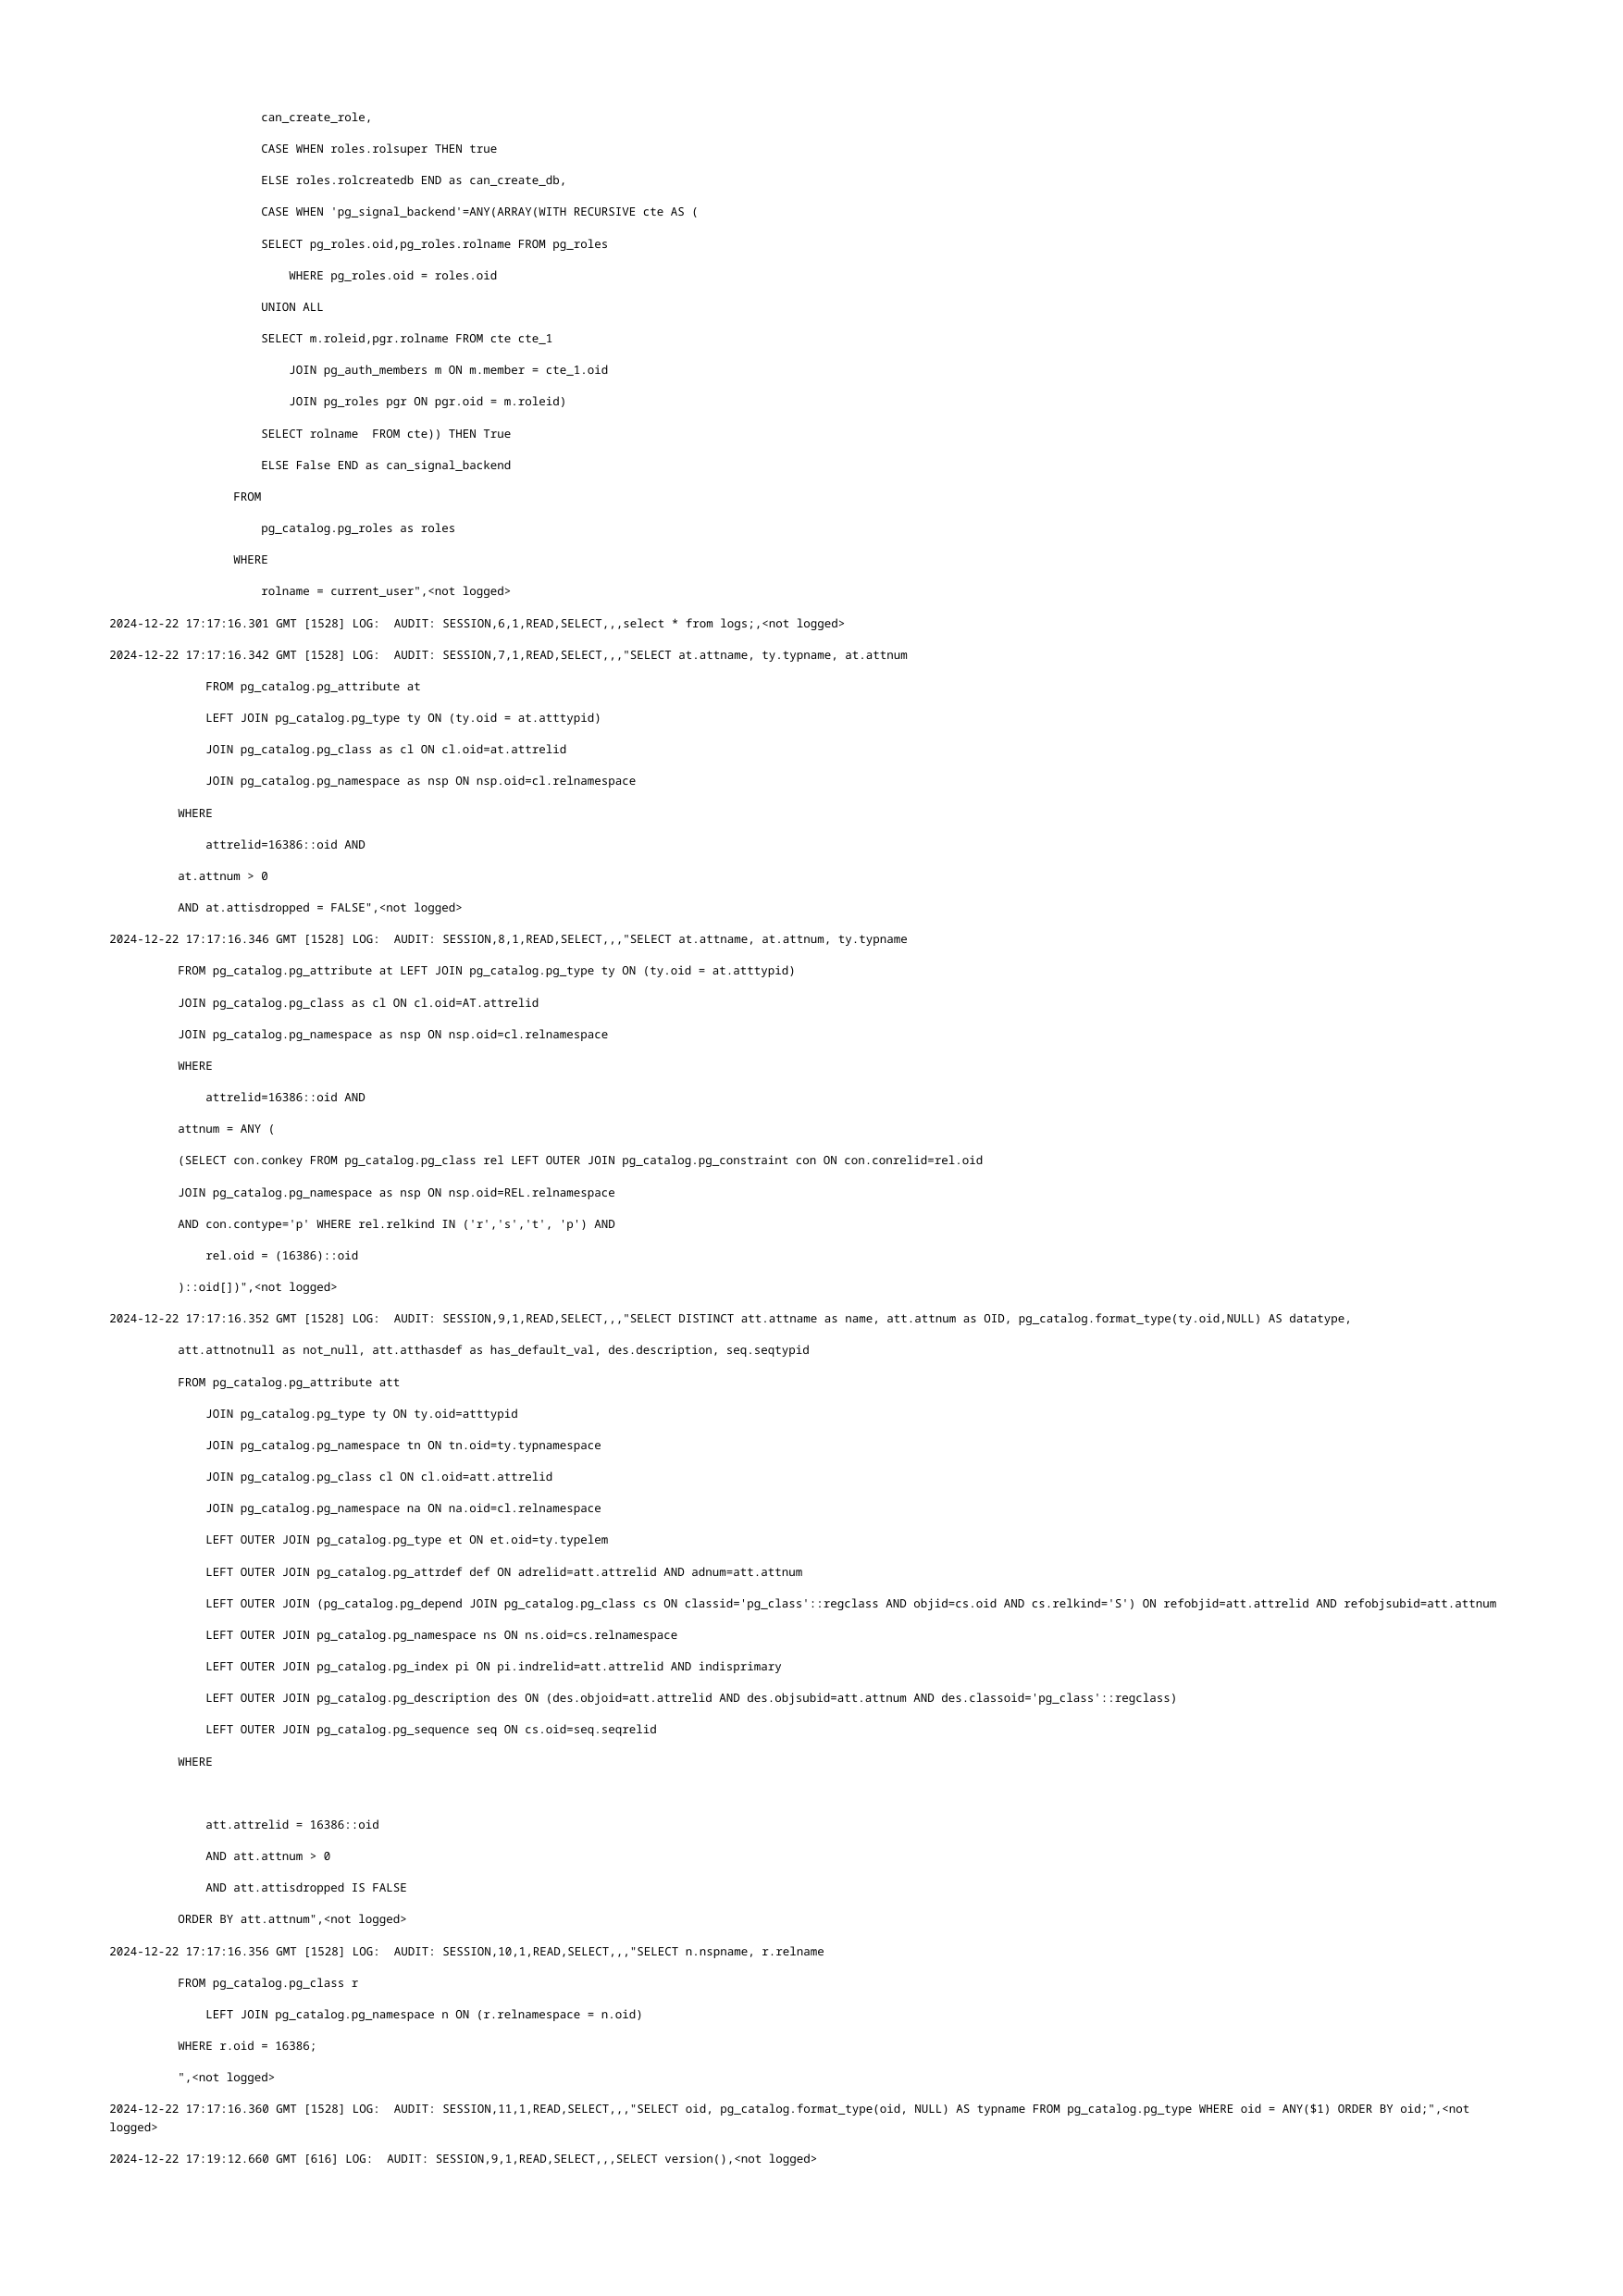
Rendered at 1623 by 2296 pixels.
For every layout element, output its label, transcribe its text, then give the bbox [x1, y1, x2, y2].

text attrelid=16386::oid AND [109, 837, 1514, 852]
text FROM [109, 489, 1514, 504]
text JOIN pg_catalog.pg_class as cl ON cl.oid=AT.attrelid [109, 995, 1514, 1011]
text JOIN pg_catalog.pg_class cl ON cl.oid=att.attrelid [109, 1469, 1514, 1484]
text WHERE [109, 552, 1514, 567]
text 2024-12-22 17:17:16.356 GMT [1528] LOG: AUDIT: SESSION,10,1,READ,SELECT,,,"SELECT n.nspname, r.relname [109, 1943, 1514, 1959]
text JOIN pg_auth_members m ON m.member = cte_1.oid [109, 362, 1514, 378]
text LEFT OUTER JOIN (pg_catalog.pg_depend JOIN pg_catalog.pg_class cs ON classid='pg_class'::regclass AND objid=cs.oid AND cs.relkind='S') ON refobjid=att.attrelid AND refobjsubid=att.attnum [109, 1595, 1514, 1611]
text FROM pg_catalog.pg_attribute at LEFT JOIN pg_catalog.pg_type ty ON (ty.oid = at.atttypid) [109, 963, 1514, 979]
text FROM pg_catalog.pg_attribute att [109, 1374, 1514, 1390]
text LEFT JOIN pg_catalog.pg_type ty ON (ty.oid = at.atttypid) [109, 710, 1514, 726]
text WHERE r.oid = 16386; [109, 2038, 1514, 2054]
text FROM pg_catalog.pg_class r [109, 1975, 1514, 1991]
text JOIN pg_catalog.pg_namespace as nsp ON nsp.oid=cl.relnamespace [109, 774, 1514, 789]
text (SELECT con.conkey FROM pg_catalog.pg_class rel LEFT OUTER JOIN pg_catalog.pg_constraint con ON con.conrelid=rel.oid [109, 1153, 1514, 1169]
text JOIN pg_catalog.pg_namespace as nsp ON nsp.oid=REL.relnamespace [109, 1185, 1514, 1200]
text LEFT OUTER JOIN pg_catalog.pg_description des ON (des.objoid=att.attrelid AND des.objsubid=att.attnum AND des.classoid='pg_class'::regclass) [109, 1690, 1514, 1706]
text ELSE roles.rolcreatedb END as can_create_db, [109, 172, 1514, 188]
text AND att.attisdropped IS FALSE [109, 1880, 1514, 1895]
text AND att.attnum > 0 [109, 1848, 1514, 1864]
text 2024-12-22 17:17:16.352 GMT [1528] LOG: AUDIT: SESSION,9,1,READ,SELECT,,,"SELECT DISTINCT att.attname as name, att.attnum as OID, pg_catalog.format_type(ty.oid,NULL) AS datatype, [109, 1310, 1514, 1326]
text 2024-12-22 17:17:16.346 GMT [1528] LOG: AUDIT: SESSION,8,1,READ,SELECT,,,"SELECT at.attname, at.attnum, ty.typname [109, 931, 1514, 947]
text 2024-12-22 17:19:12.660 GMT [616] LOG: AUDIT: SESSION,9,1,READ,SELECT,,,SELECT version(),<not logged> [109, 2151, 1514, 2166]
text JOIN pg_catalog.pg_namespace na ON na.oid=cl.relnamespace [109, 1500, 1514, 1516]
text LEFT JOIN pg_catalog.pg_namespace n ON (r.relnamespace = n.oid) [109, 2006, 1514, 2022]
text CASE WHEN roles.rolsuper THEN true [109, 141, 1514, 156]
text JOIN pg_catalog.pg_namespace tn ON tn.oid=ty.typnamespace [109, 1437, 1514, 1453]
text )::oid[])",<not logged> [109, 1279, 1514, 1295]
text LEFT OUTER JOIN pg_catalog.pg_attrdef def ON adrelid=att.attrelid AND adnum=att.attnum [109, 1564, 1514, 1580]
text LEFT OUTER JOIN pg_catalog.pg_type et ON et.oid=ty.typelem [109, 1533, 1514, 1548]
text FROM pg_catalog.pg_attribute at [109, 678, 1514, 694]
text SELECT pg_roles.oid,pg_roles.rolname FROM pg_roles [109, 236, 1514, 252]
text JOIN pg_catalog.pg_type ty ON ty.oid=atttypid [109, 1406, 1514, 1421]
text AND at.attisdropped = FALSE",<not logged> [109, 900, 1514, 915]
text AND con.contype='p' WHERE rel.relkind IN ('r','s','t', 'p') AND [109, 1216, 1514, 1232]
text 2024-12-22 17:17:16.342 GMT [1528] LOG: AUDIT: SESSION,7,1,READ,SELECT,,,"SELECT at.attname, ty.typname, at.attnum [109, 647, 1514, 663]
text can_create_role, [109, 109, 1514, 125]
text ORDER BY att.attnum",<not logged> [109, 1912, 1514, 1928]
text LEFT OUTER JOIN pg_catalog.pg_namespace ns ON ns.oid=cs.relnamespace [109, 1627, 1514, 1643]
text JOIN pg_catalog.pg_class as cl ON cl.oid=at.attrelid [109, 741, 1514, 757]
text LEFT OUTER JOIN pg_catalog.pg_sequence seq ON cs.oid=seq.seqrelid [109, 1722, 1514, 1738]
text attnum = ANY ( [109, 1121, 1514, 1136]
text at.attnum > 0 [109, 868, 1514, 884]
text ELSE False END as can_signal_backend [109, 457, 1514, 473]
text att.attnotnull as not_null, att.atthasdef as has_default_val, des.description, seq.seqtypid [109, 1343, 1514, 1359]
text WHERE [109, 1058, 1514, 1074]
text SELECT rolname FROM cte)) THEN True [109, 426, 1514, 441]
text att.attrelid = 16386::oid [109, 1817, 1514, 1832]
text UNION ALL [109, 299, 1514, 315]
text WHERE pg_roles.oid = roles.oid [109, 267, 1514, 283]
text 2024-12-22 17:17:16.301 GMT [1528] LOG: AUDIT: SESSION,6,1,READ,SELECT,,,select * from logs;,<not logged> [109, 615, 1514, 631]
text ",<not logged> [109, 2069, 1514, 2085]
text CASE WHEN 'pg_signal_backend'=ANY(ARRAY(WITH RECURSIVE cte AS ( [109, 205, 1514, 220]
text LEFT OUTER JOIN pg_catalog.pg_index pi ON pi.indrelid=att.attrelid AND indisprimary [109, 1658, 1514, 1674]
text rolname = current_user",<not logged> [109, 584, 1514, 600]
text JOIN pg_roles pgr ON pgr.oid = m.roleid) [109, 394, 1514, 410]
text 2024-12-22 17:17:16.360 GMT [1528] LOG: AUDIT: SESSION,11,1,READ,SELECT,,,"SELECT oid, pg_catalog.format_type(oid, NULL) AS typname FROM pg_catalog.pg_type WHERE oid = ANY($1) ORDER BY oid;",<not logged> [109, 2102, 1514, 2135]
text WHERE [109, 1754, 1514, 1769]
text JOIN pg_catalog.pg_namespace as nsp ON nsp.oid=cl.relnamespace [109, 1026, 1514, 1042]
text rel.oid = (16386)::oid [109, 1247, 1514, 1263]
text SELECT m.roleid,pgr.rolname FROM cte cte_1 [109, 330, 1514, 346]
text pg_catalog.pg_roles as roles [109, 520, 1514, 536]
text attrelid=16386::oid AND [109, 1089, 1514, 1105]
text WHERE [109, 805, 1514, 821]
